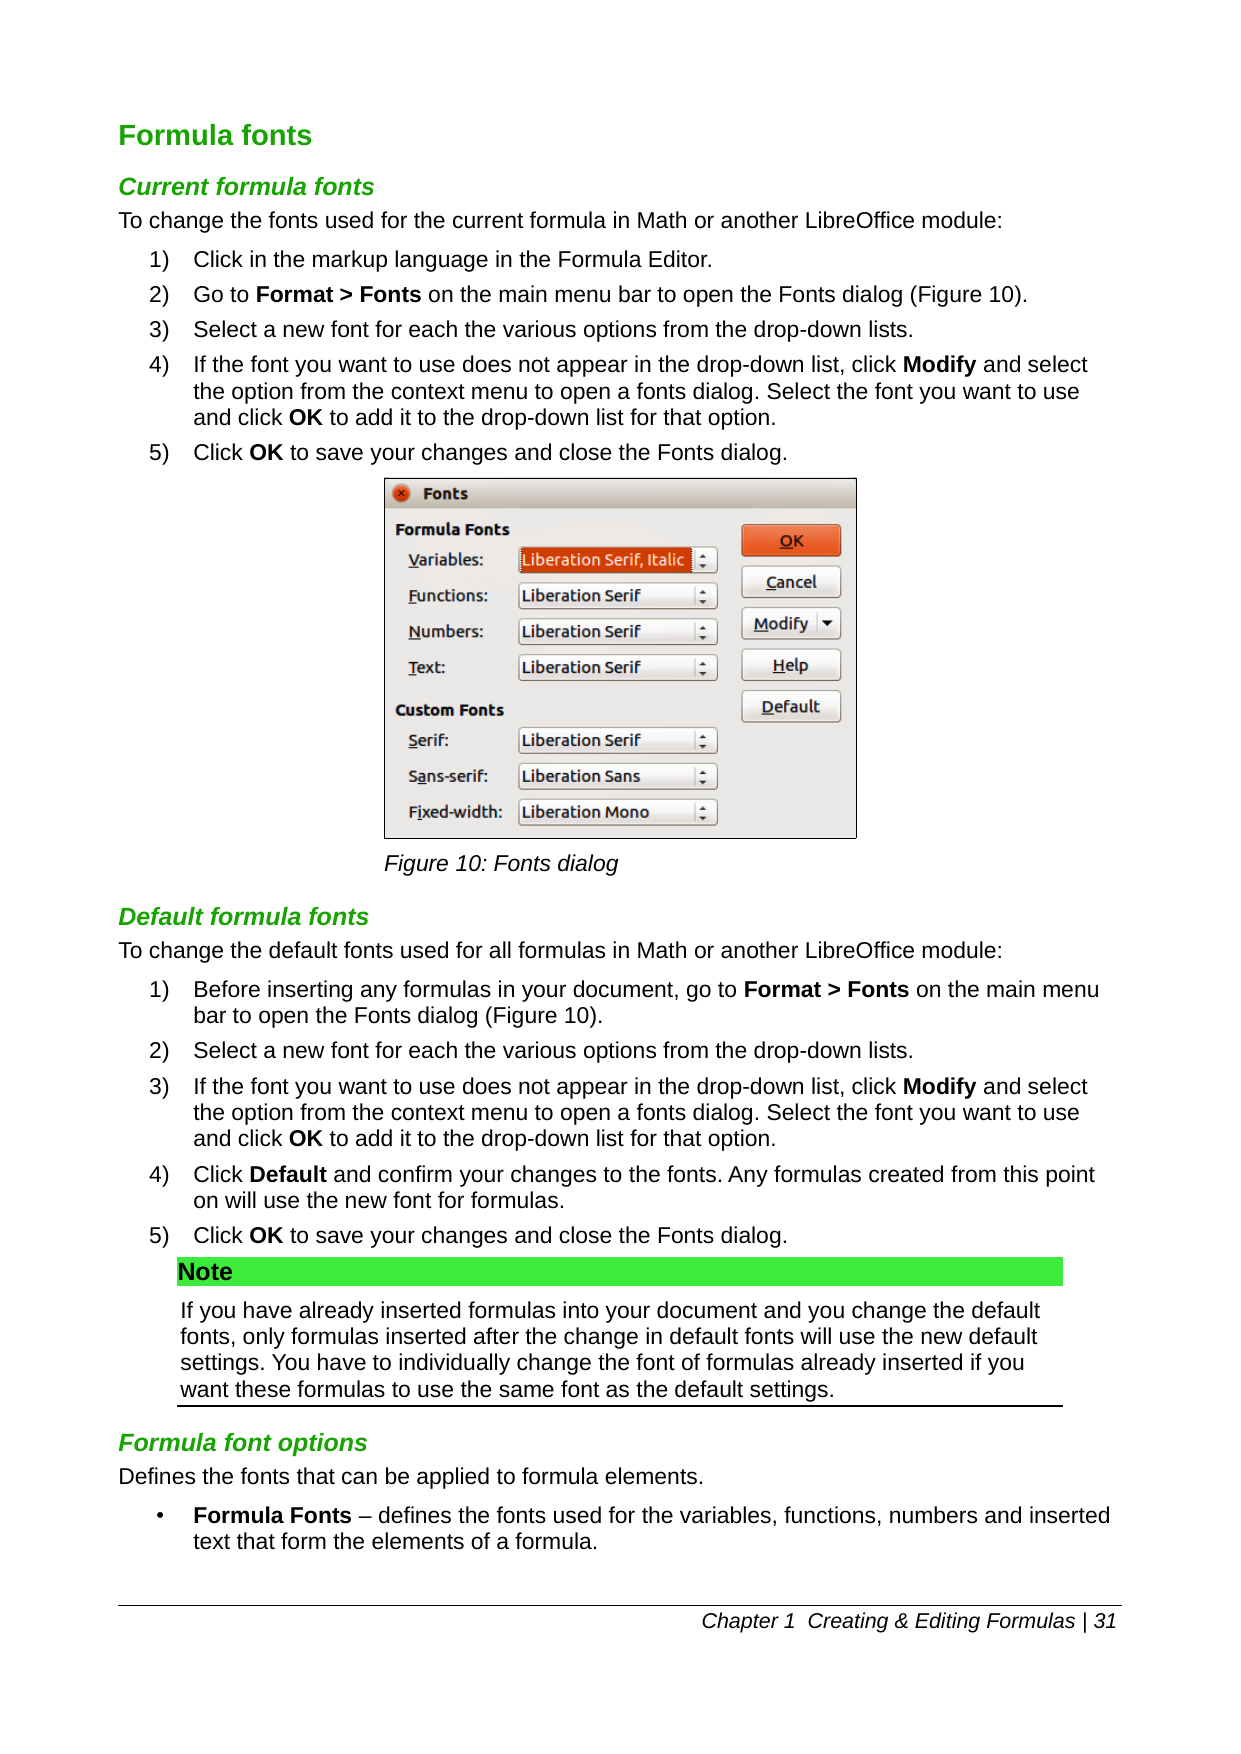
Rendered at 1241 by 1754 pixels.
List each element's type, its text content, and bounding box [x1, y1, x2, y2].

subtitle Current formula fonts [118, 172, 1122, 201]
text To change the default fonts used for all formulas in Math or another LibreOffice module: [118, 937, 1122, 963]
list Go to Format > Fonts on the main menu bar to open the Fonts dialog (Figure 10). [169, 281, 1122, 307]
subtitle Note [177, 1257, 1063, 1286]
text Defines the fonts that can be applied to formula elements. [118, 1463, 1122, 1489]
list Click Default and confirm your changes to the fonts. Any formulas created from this point on will use the new font for formulas. [169, 1161, 1122, 1213]
text To change the fonts used for the current formula in Math or another LibreOffice module: [118, 207, 1122, 233]
list Select a new font for each the various options from the drop-down lists. [169, 1037, 1122, 1064]
subtitle Default formula fonts [118, 902, 1122, 931]
picture [385, 479, 856, 838]
list Select a new font for each the various options from the drop-down lists. [169, 316, 1122, 343]
subtitle Formula font options [118, 1428, 1122, 1457]
list If the font you want to use does not appear in the drop-down list, click Modify and select the option from the context menu to open a fonts dialog. Select the font you want to use and click OK to add it to the drop-down list for that option. [169, 351, 1122, 431]
list Click in the markup language in the Formula Editor. [169, 246, 1122, 272]
list Click OK to save your changes and close the Fonts dialog. [169, 439, 1122, 466]
list Formula Fonts – defines the fonts used for the variables, functions, numbers and inserted text that form the elements of a formula. [156, 1502, 1122, 1554]
list Click OK to save your changes and close the Fonts dialog. [169, 1222, 1122, 1248]
list If the font you want to use does not appear in the drop-down list, click Modify and select the option from the context menu to open a fonts dialog. Select the font you want to use and click OK to add it to the drop-down list for that option. [169, 1073, 1122, 1152]
list Before inserting any formulas in your document, go to Format > Fonts on the main menu bar to open the Fonts dialog (Figure 10). [169, 976, 1122, 1028]
text Figure 10: Fonts dialog [384, 850, 856, 876]
subtitle Formula fonts [118, 118, 1122, 152]
text If you have already inserted formulas into your document and you change the default fonts, only formulas inserted after the change in default fonts will use the new default settings. You have to individually change the font of formulas already inserted if you want these formulas to use the same font as the default settings. [177, 1293, 1063, 1405]
